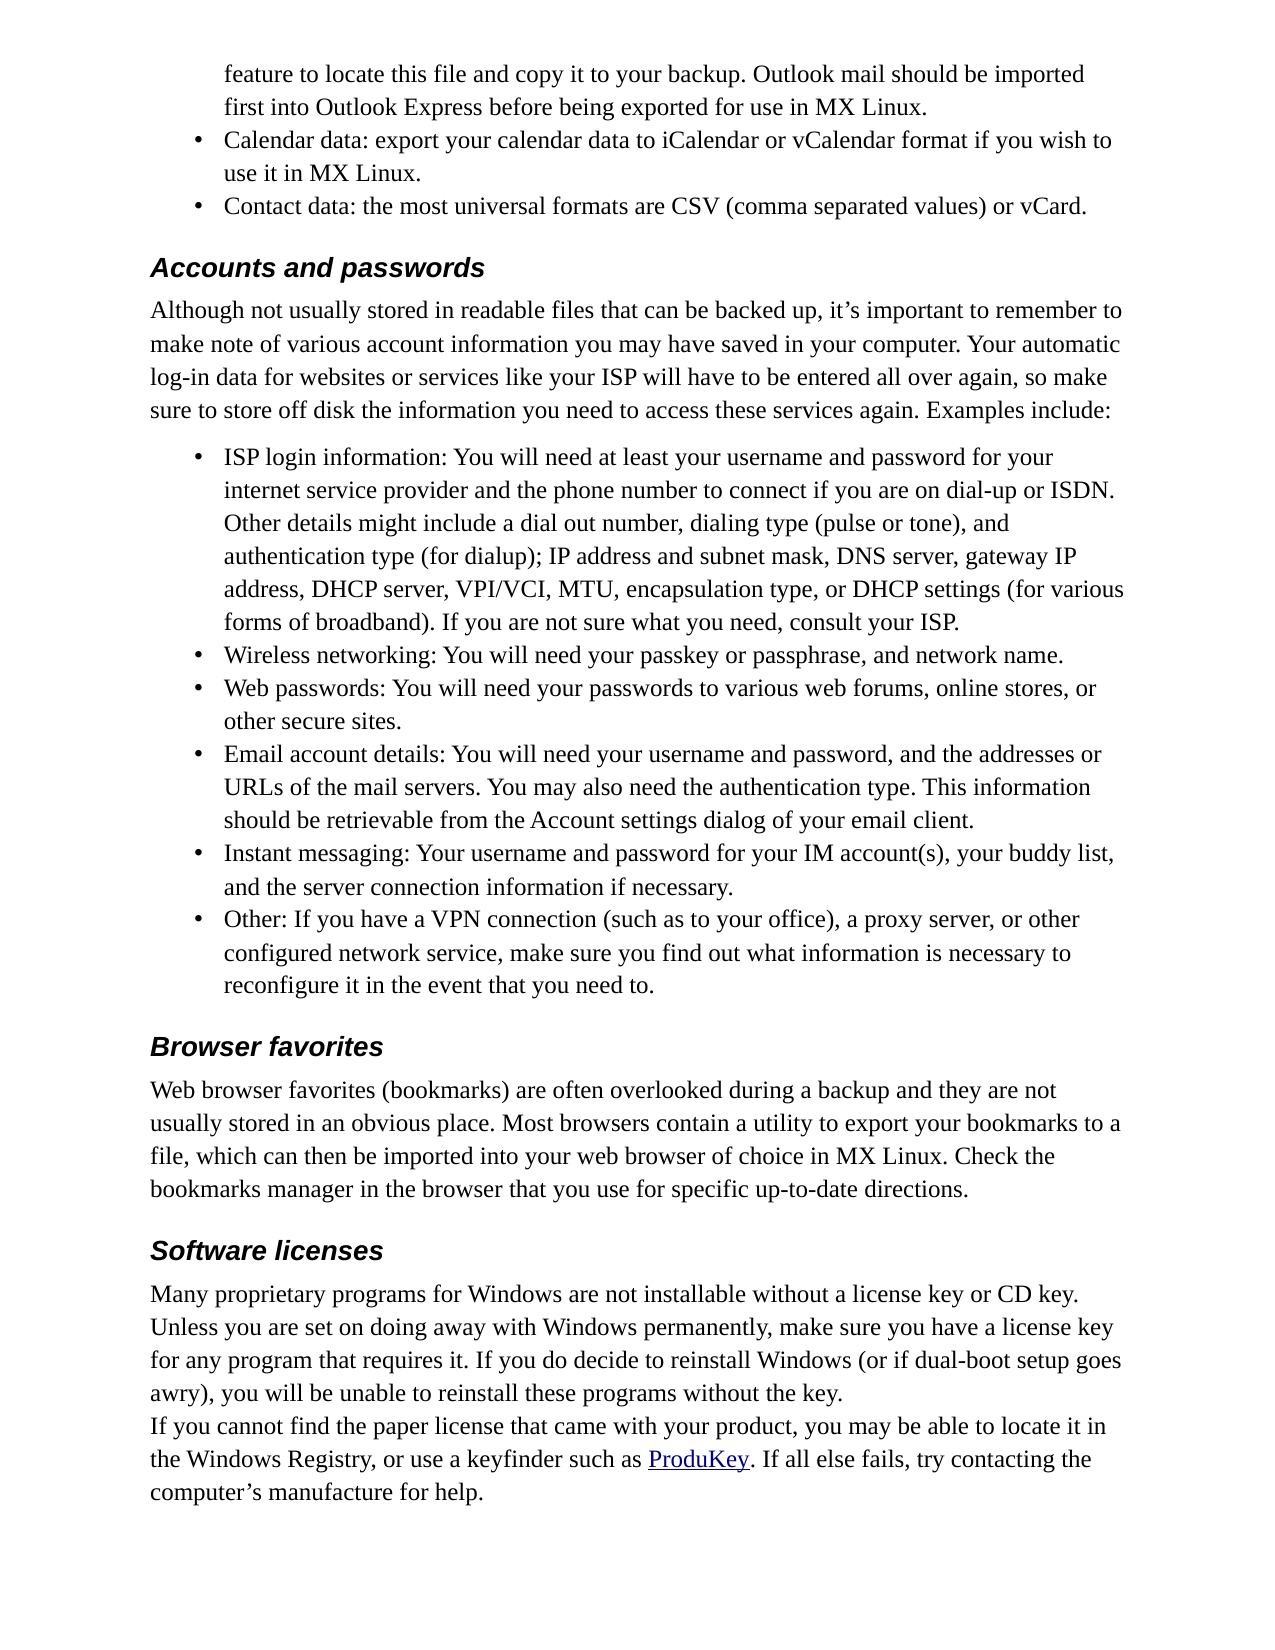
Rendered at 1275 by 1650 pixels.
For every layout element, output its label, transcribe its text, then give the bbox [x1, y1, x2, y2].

list feature to locate this file and copy it to your backup. Outlook mail should be imported first into Outlook Express before being exported for use in MX Linux. [194, 59, 1125, 121]
text If you cannot find the paper license that came with your product, you may be able to locate it in the Windows Registry, or use a keyfinder such as ProduKey. If all else fails, try contacting the computer’s manufacture for help. [150, 1411, 1125, 1506]
subtitle Software licenses [150, 1234, 1125, 1266]
list Instant messaging: Your username and password for your IM account(s), your buddy list, and the server connection information if necessary. [194, 838, 1125, 900]
subtitle Accounts and passwords [150, 251, 1125, 283]
list Contact data: the most universal formats are CSV (comma separated values) or vCard. [194, 191, 1125, 220]
list ISP login information: You will need at least your username and password for your internet service provider and the phone number to connect if you are on dial-up or ISDN. Other details might include a dial out number, dialing type (pulse or tone), and authentication type (for dialup); IP address and subnet mask, DNS server, gateway IP address, DHCP server, VPI/VCI, MTU, encapsulation type, or DHCP settings (for various forms of broadband). If you are not sure what you need, consult your ISP. [194, 442, 1125, 636]
text Web browser favorites (bookmarks) are often overlooked during a backup and they are not usually stored in an obvious place. Most browsers contain a utility to export your bookmarks to a file, which can then be imported into your web browser of choice in MX Linux. Check the bookmarks manager in the browser that you use for specific up-to-date directions. [150, 1075, 1125, 1203]
list Wireless networking: You will need your passkey or passphrase, and network name. [194, 640, 1125, 669]
list Calendar data: export your calendar data to iCalendar or vCalendar format if you wish to use it in MX Linux. [194, 125, 1125, 187]
text Although not usually stored in readable files that can be backed up, it’s important to remember to make note of various account information you may have saved in your computer. Your automatic log-in data for websites or services like your ISP will have to be entered all over again, so make sure to store off disk the information you need to access these services again. Examples include: [150, 296, 1125, 423]
subtitle Browser favorites [150, 1031, 1125, 1063]
list Email account details: You will need your username and password, and the addresses or URLs of the mail servers. You may also need the authentication type. This information should be retrievable from the Account settings dialog of your email client. [194, 739, 1125, 834]
list Other: If you have a VPN connection (such as to your office), a proxy server, or other configured network service, make sure you find out what information is necessary to reconfigure it in the event that you need to. [194, 904, 1125, 999]
list Web passwords: You will need your passwords to various web forums, online stores, or other secure sites. [194, 673, 1125, 735]
text Many proprietary programs for Windows are not installable without a license key or CD key. Unless you are set on doing away with Windows permanently, make sure you have a license key for any program that requires it. If you do decide to reinstall Windows (or if dual-boot setup goes awry), you will be unable to reinstall these programs without the key. [150, 1279, 1125, 1406]
